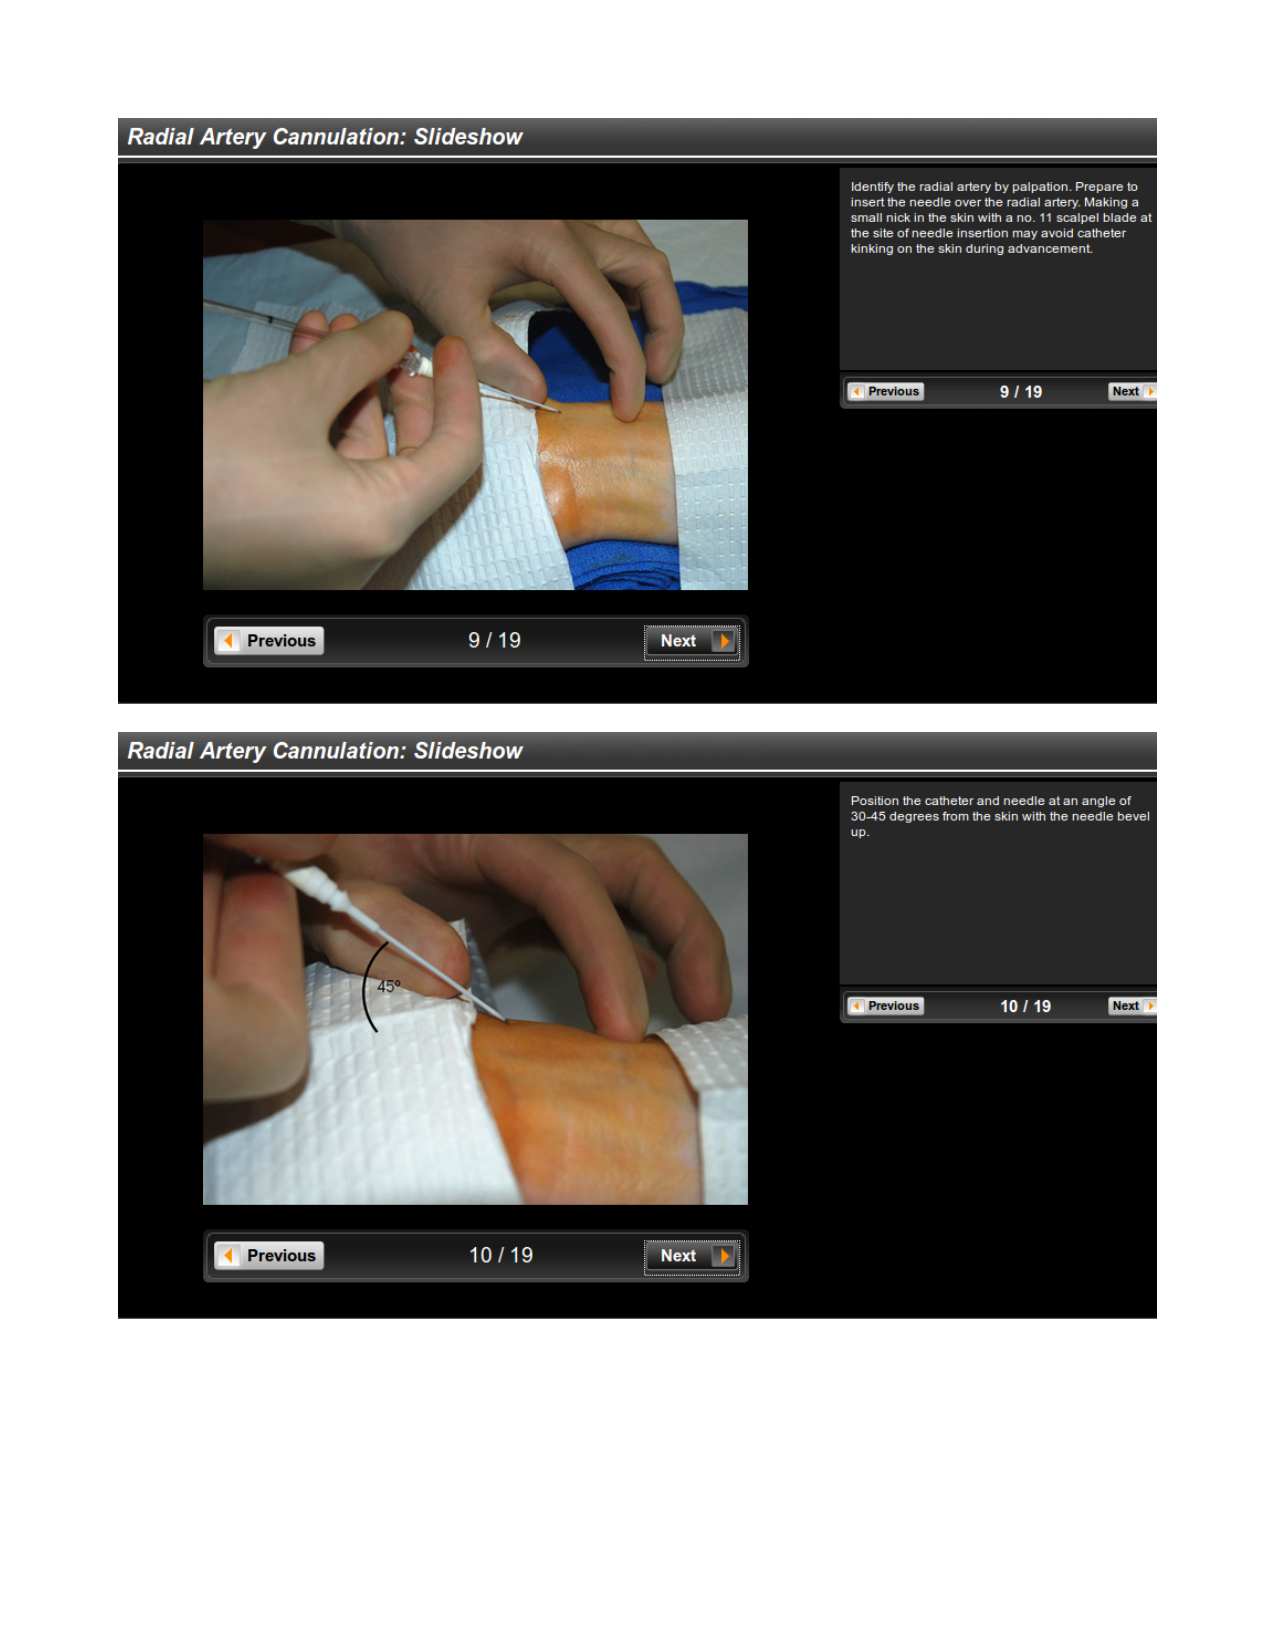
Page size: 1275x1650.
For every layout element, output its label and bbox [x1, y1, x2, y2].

picture [118, 118, 1157, 704]
picture [118, 732, 1157, 1319]
